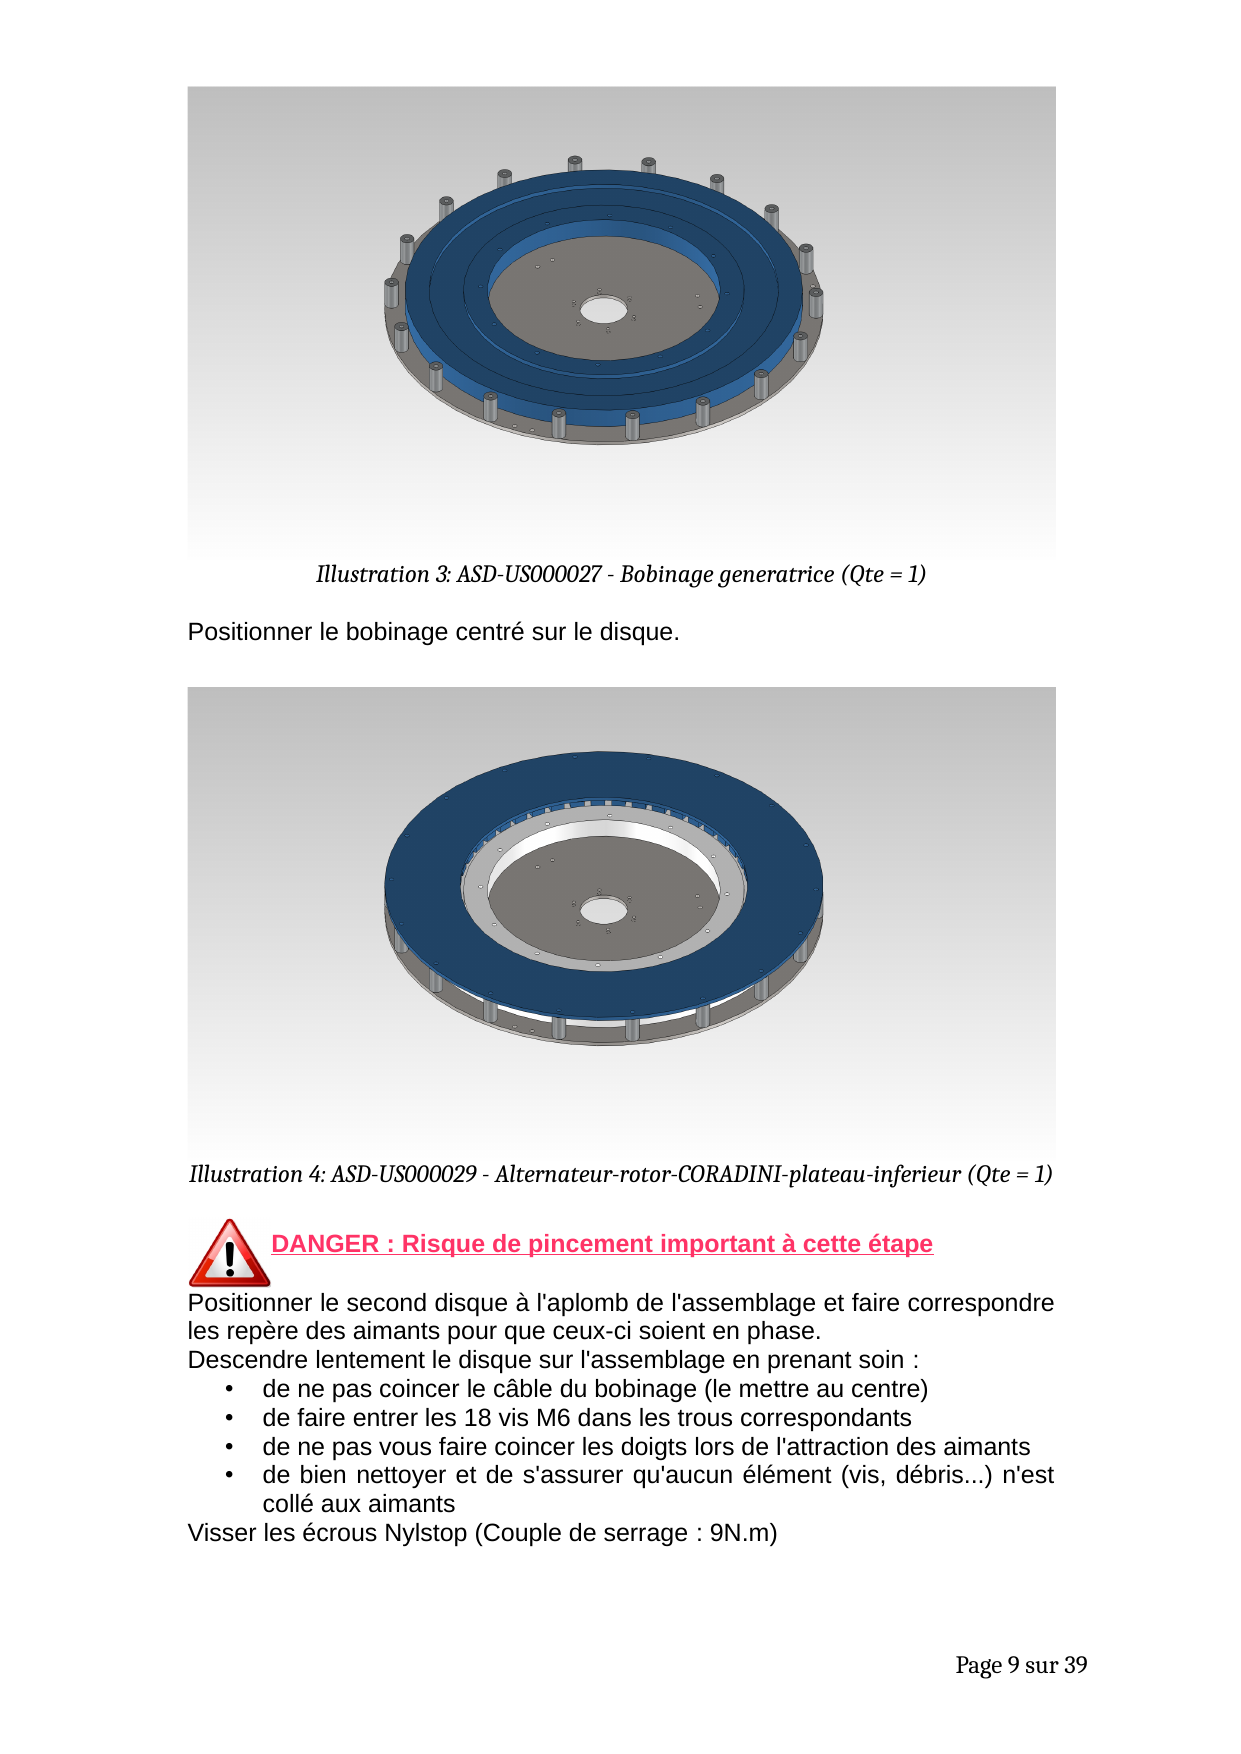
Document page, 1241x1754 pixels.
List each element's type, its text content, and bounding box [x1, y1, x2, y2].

text Positionner le second disque à l'aplomb de l'assemblage et faire correspondre les repère des aimants pour que ceux-ci soient en phase. [187, 1287, 1056, 1345]
text Visser les écrous Nylstop (Couple de serrage : 9N.m) [187, 1518, 1056, 1547]
list de faire entrer les 18 vis M6 dans les trous correspondants [225, 1403, 1056, 1431]
text Descendre lentement le disque sur l'assemblage en prenant soin : [187, 1345, 1056, 1374]
list de bien nettoyer et de s'assurer qu'aucun élément (vis, débris...) n'est collé aux aimants [225, 1460, 1056, 1518]
text Illustration 4: ASD-US000029 - Alternateur-rotor-CORADINI-plateau-inferieur (Qte = 1) [187, 1161, 1056, 1189]
text DANGER : Risque de pincement important à cette étape [272, 1218, 1056, 1287]
picture [187, 687, 1056, 1161]
text Illustration 3: ASD-US000027 - Bobinage generatrice (Qte = 1) [187, 560, 1056, 588]
text Positionner le bobinage centré sur le disque. [187, 617, 1056, 646]
list de ne pas vous faire coincer les doigts lors de l'attraction des aimants [225, 1431, 1056, 1460]
list de ne pas coincer le câble du bobinage (le mettre au centre) [225, 1374, 1056, 1403]
picture [187, 86, 1056, 560]
picture [187, 1217, 272, 1288]
